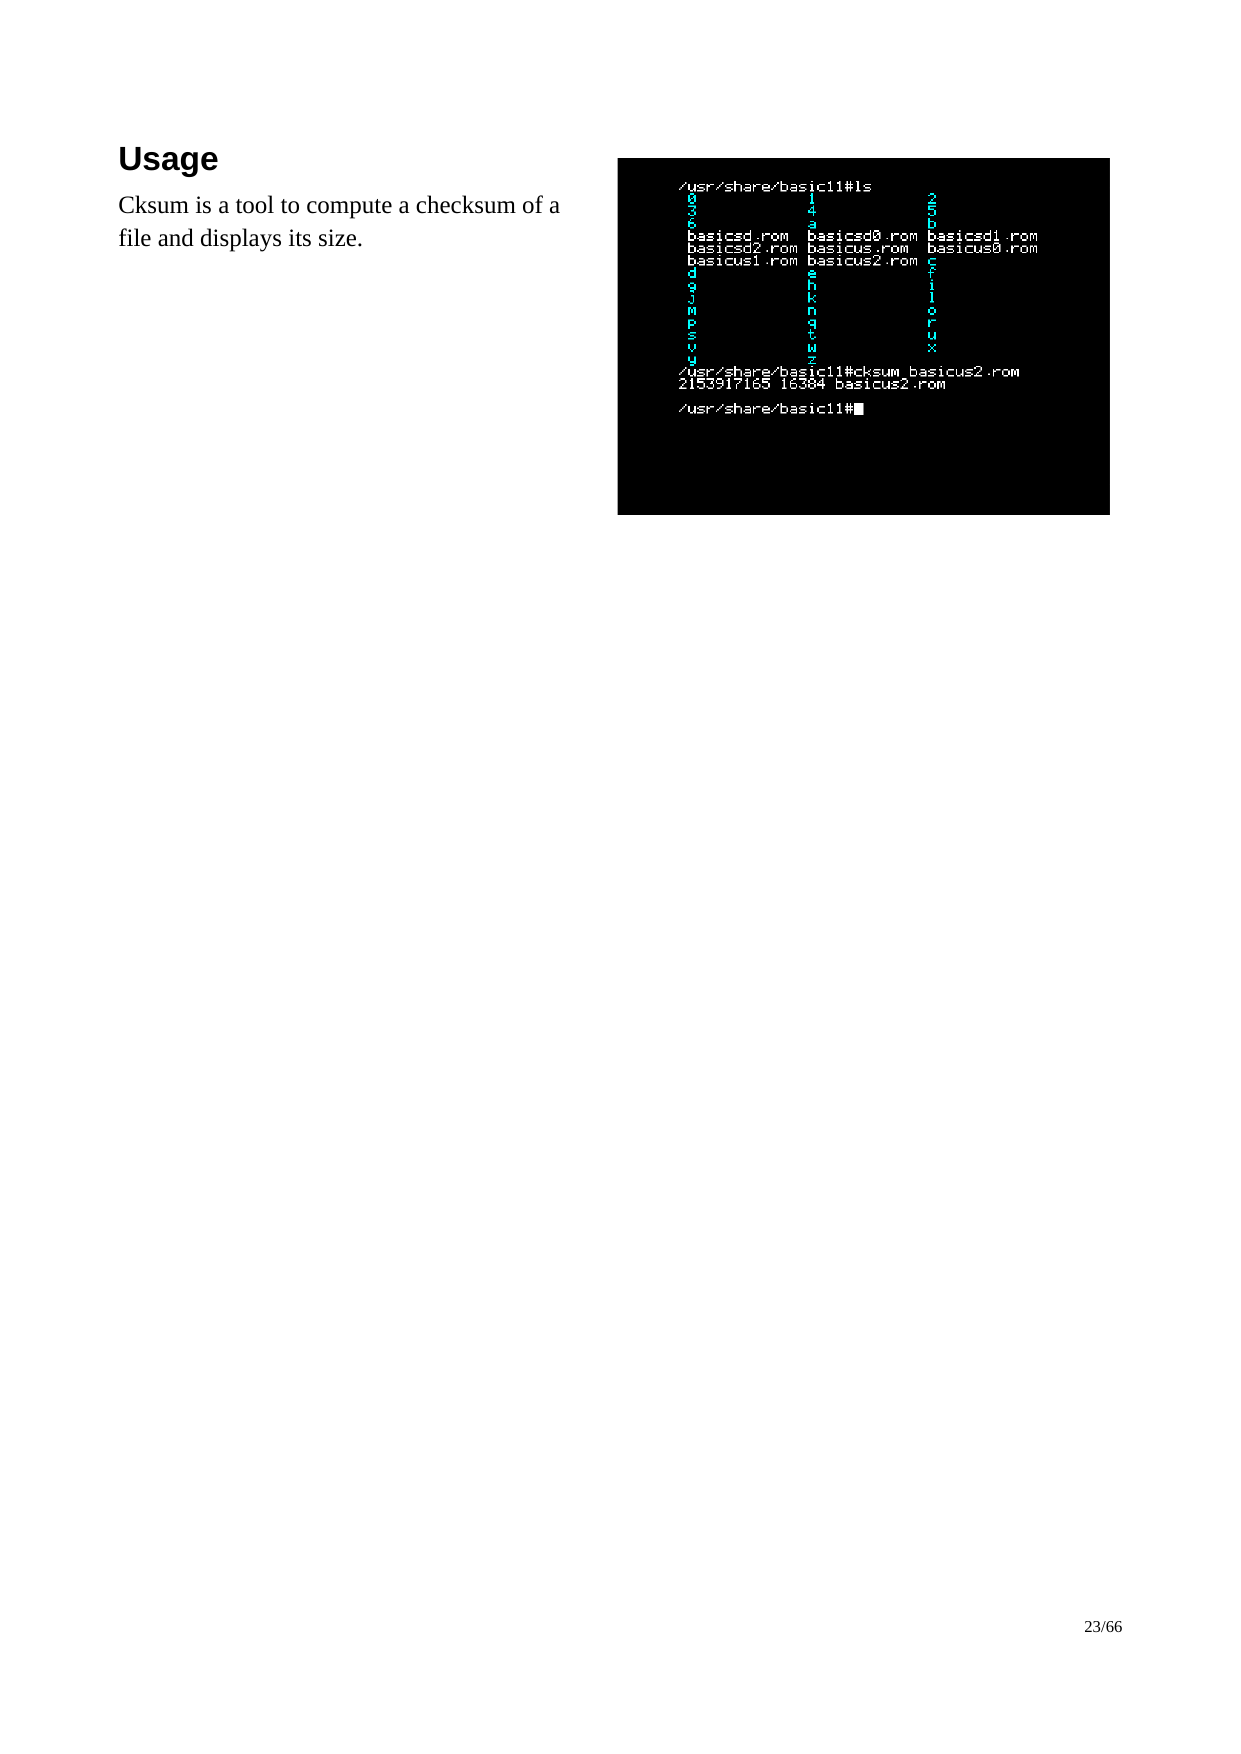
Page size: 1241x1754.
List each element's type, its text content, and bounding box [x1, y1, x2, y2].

subtitle Usage [118, 139, 1122, 178]
text Cksum is a tool to compute a checksum of a file and displays its size. [118, 190, 617, 252]
picture [617, 158, 1110, 515]
